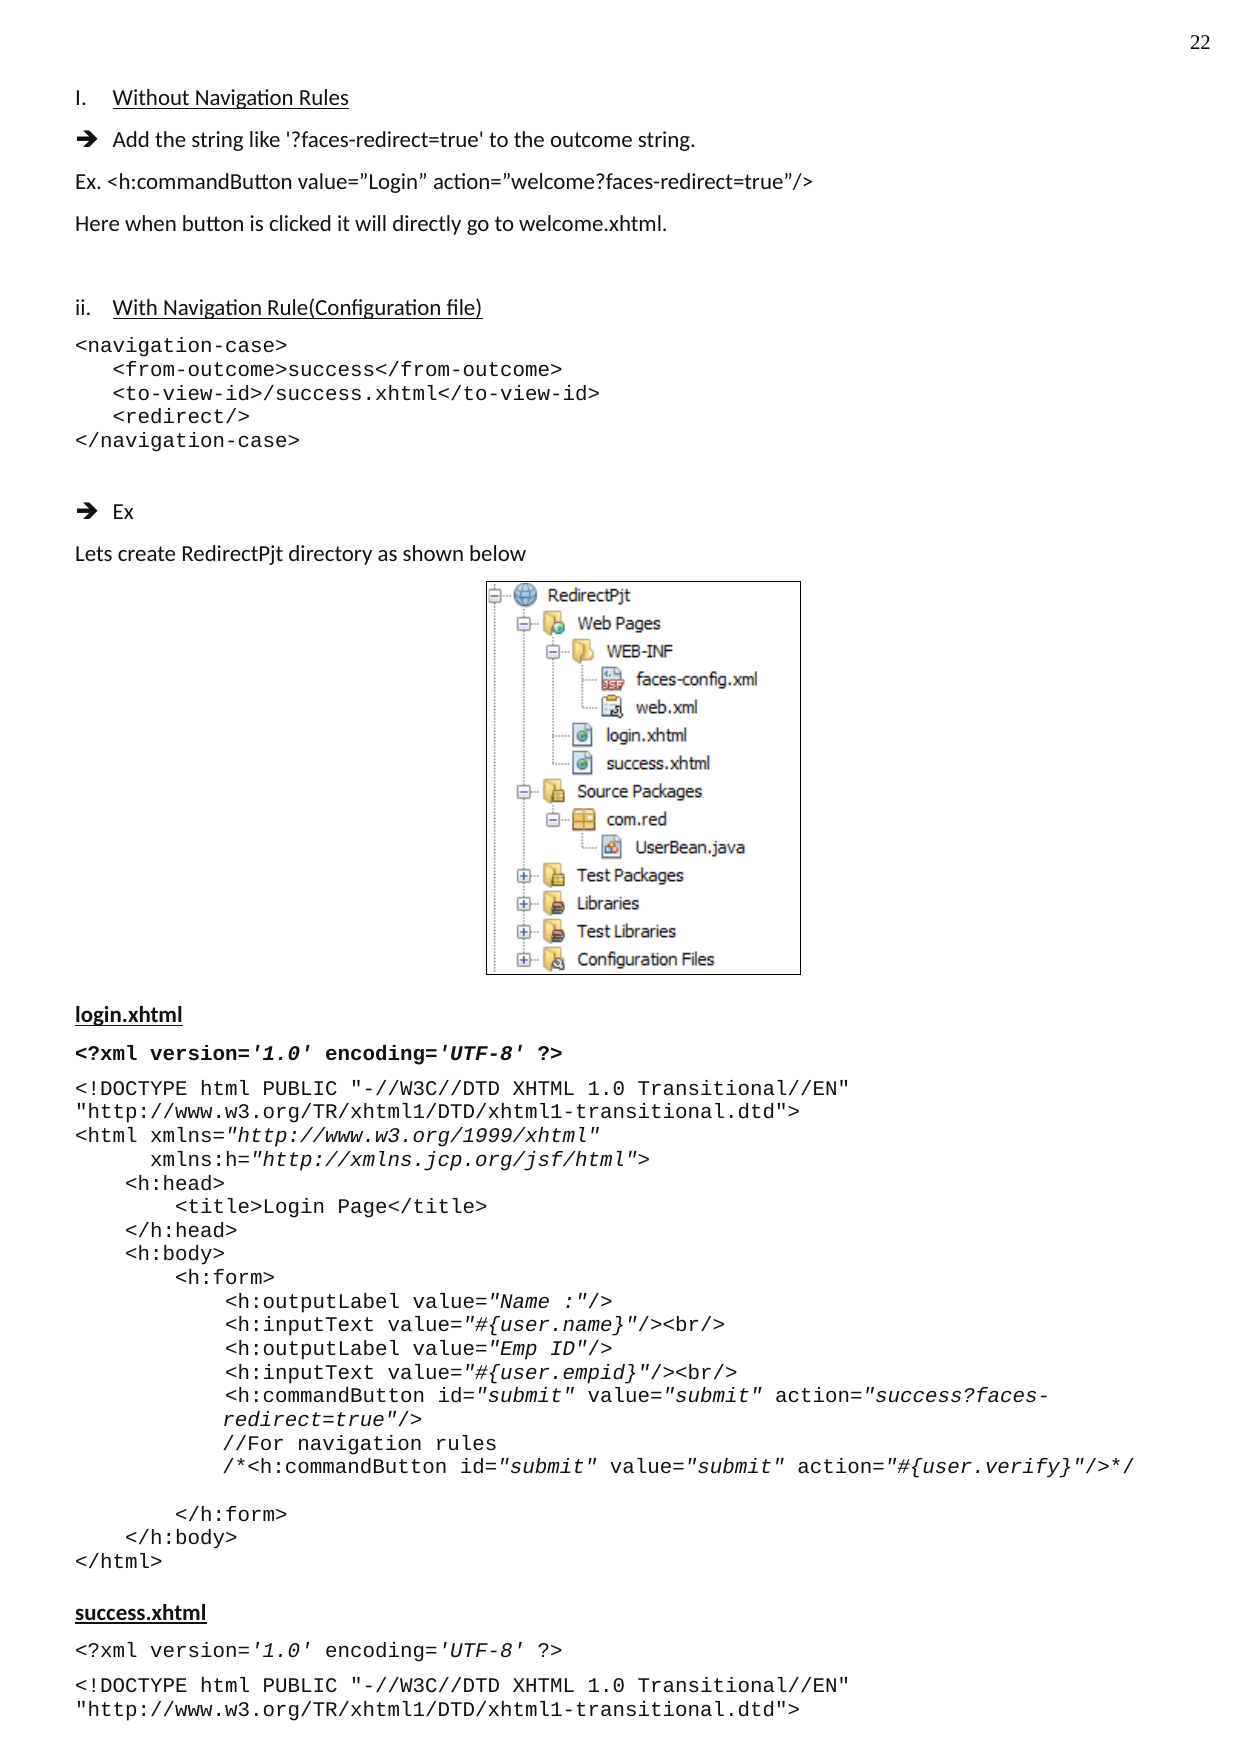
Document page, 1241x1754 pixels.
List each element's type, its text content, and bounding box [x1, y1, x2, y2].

text <to-view-id>/success.xhtml</to-view-id> [75, 383, 1211, 406]
text <h:outputLabel value="Name :"/> [75, 1291, 1211, 1314]
text </h:body> [75, 1527, 1211, 1551]
text login.xhtml [75, 1001, 1211, 1028]
text <h:commandButton id="submit" value="submit" action="success?faces- redirect=true"/> [75, 1385, 1211, 1433]
text <h:body> [75, 1243, 1211, 1267]
text <h:form> [75, 1267, 1211, 1291]
text <from-outcome>success</from-outcome> [75, 359, 1211, 383]
text <navigation-case> [75, 335, 1211, 359]
text <title>Login Page</title> [75, 1196, 1211, 1220]
text Ex. <h:commandButton value=”Login” action=”welcome?faces-redirect=true”/> [75, 167, 1211, 196]
text Here when button is clicked it will directly go to welcome.xhtml. [75, 209, 1211, 237]
text <html xmlns="http://www.w3.org/1999/xhtml" [75, 1125, 1211, 1149]
text <!DOCTYPE html PUBLIC "-//W3C//DTD XHTML 1.0 Transitional//EN" "http://www.w3.org/TR/xhtml1/DTD/xhtml1-transitional.dtd"> [75, 1078, 1211, 1125]
text <h:head> [75, 1172, 1211, 1196]
text <h:inputText value="#{user.name}"/><br/> [75, 1314, 1211, 1338]
text <redirect/> [75, 406, 1211, 430]
text <?xml version='1.0' encoding='UTF-8' ?> [75, 1042, 1211, 1066]
list Ex [75, 497, 1211, 525]
text Lets create RedirectPjt directory as shown below [75, 539, 1211, 567]
text <!DOCTYPE html PUBLIC "-//W3C//DTD XHTML 1.0 Transitional//EN" "http://www.w3.org/TR/xhtml1/DTD/xhtml1-transitional.dtd"> [75, 1676, 1211, 1723]
text xmlns:h="http://xmlns.jcp.org/jsf/html"> [75, 1149, 1211, 1172]
text /*<h:commandButton id="submit" value="submit" action="#{user.verify}"/>*/ [75, 1456, 1211, 1480]
text <?xml version='1.0' encoding='UTF-8' ?> [75, 1640, 1211, 1664]
text I. Without Navigation Rules [75, 83, 1211, 112]
text //For navigation rules [75, 1433, 1211, 1456]
text </html> [75, 1551, 1211, 1574]
text </h:form> [75, 1503, 1211, 1527]
text </h:head> [75, 1220, 1211, 1243]
text success.xhtml [75, 1598, 1211, 1626]
list Add the string like '?faces-redirect=true' to the outcome string. [75, 126, 1211, 153]
text ii. With Navigation Rule(Configuration file) [75, 293, 1211, 321]
text <h:inputText value="#{user.empid}"/><br/> [75, 1362, 1211, 1385]
text </navigation-case> [75, 430, 1211, 454]
text <h:outputLabel value="Emp ID"/> [75, 1338, 1211, 1362]
